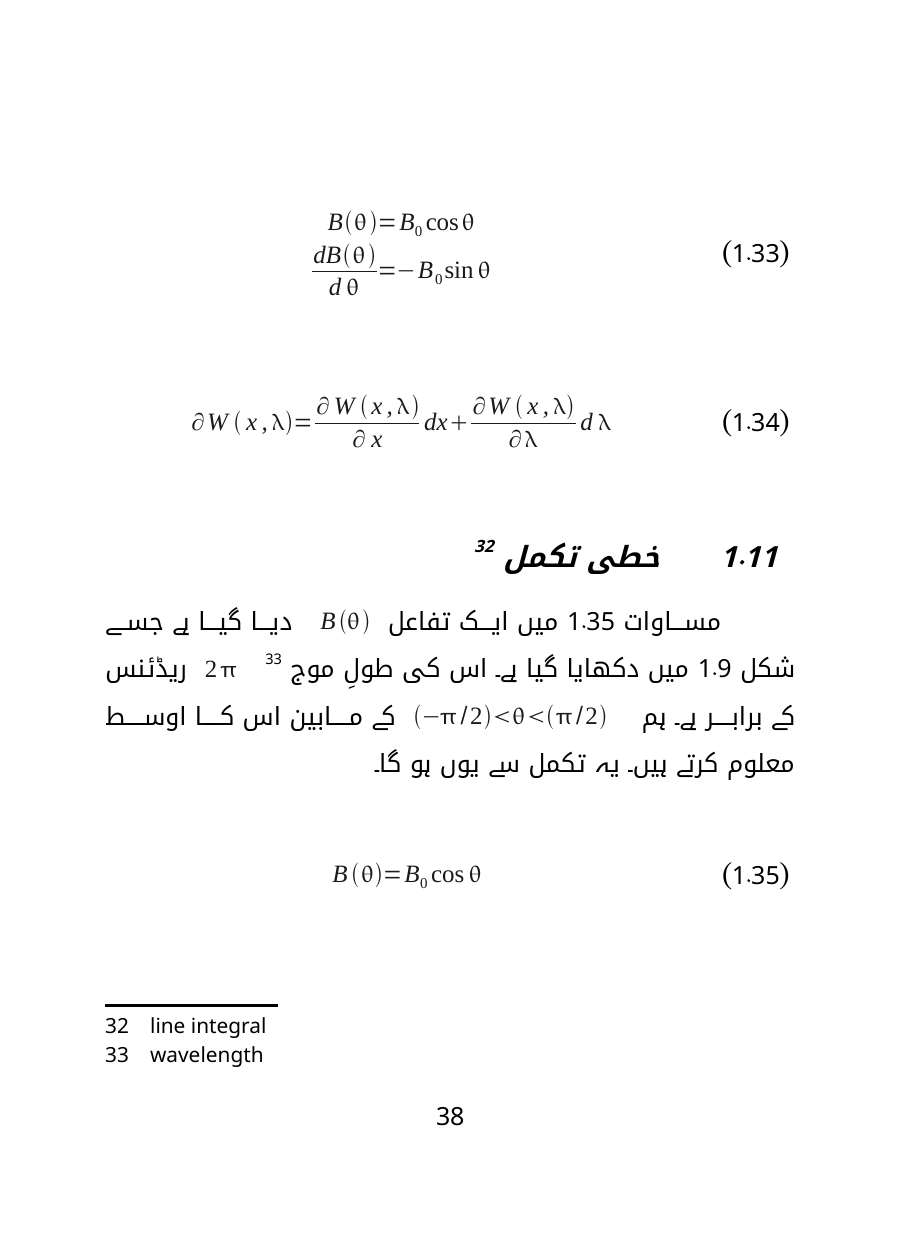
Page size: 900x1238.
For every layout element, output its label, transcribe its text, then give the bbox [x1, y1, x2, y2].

table_header [105, 203, 688, 319]
table_header [105, 387, 689, 471]
table_header [105, 847, 699, 918]
table_header (1.35) [699, 847, 795, 918]
table_header (1.33) [688, 203, 795, 319]
text wavelength [105, 1040, 795, 1068]
text مساوات 1.35 میں ایک تفاعل دیا گیا ہے جسے شکل 1.9 میں دکھایا گیا ہے۔ اس کی طولِ موج ریڈئنس کے برابر ہے۔ ہم کے مابین اس کا اوسط معلوم کرتے ہیں۔ یہ تکمل سے یوں ہو گا۔ [105, 598, 795, 788]
table_header (1.34) [689, 387, 795, 471]
list line integral [105, 1012, 795, 1040]
subtitle خطی تکمل [105, 530, 720, 586]
